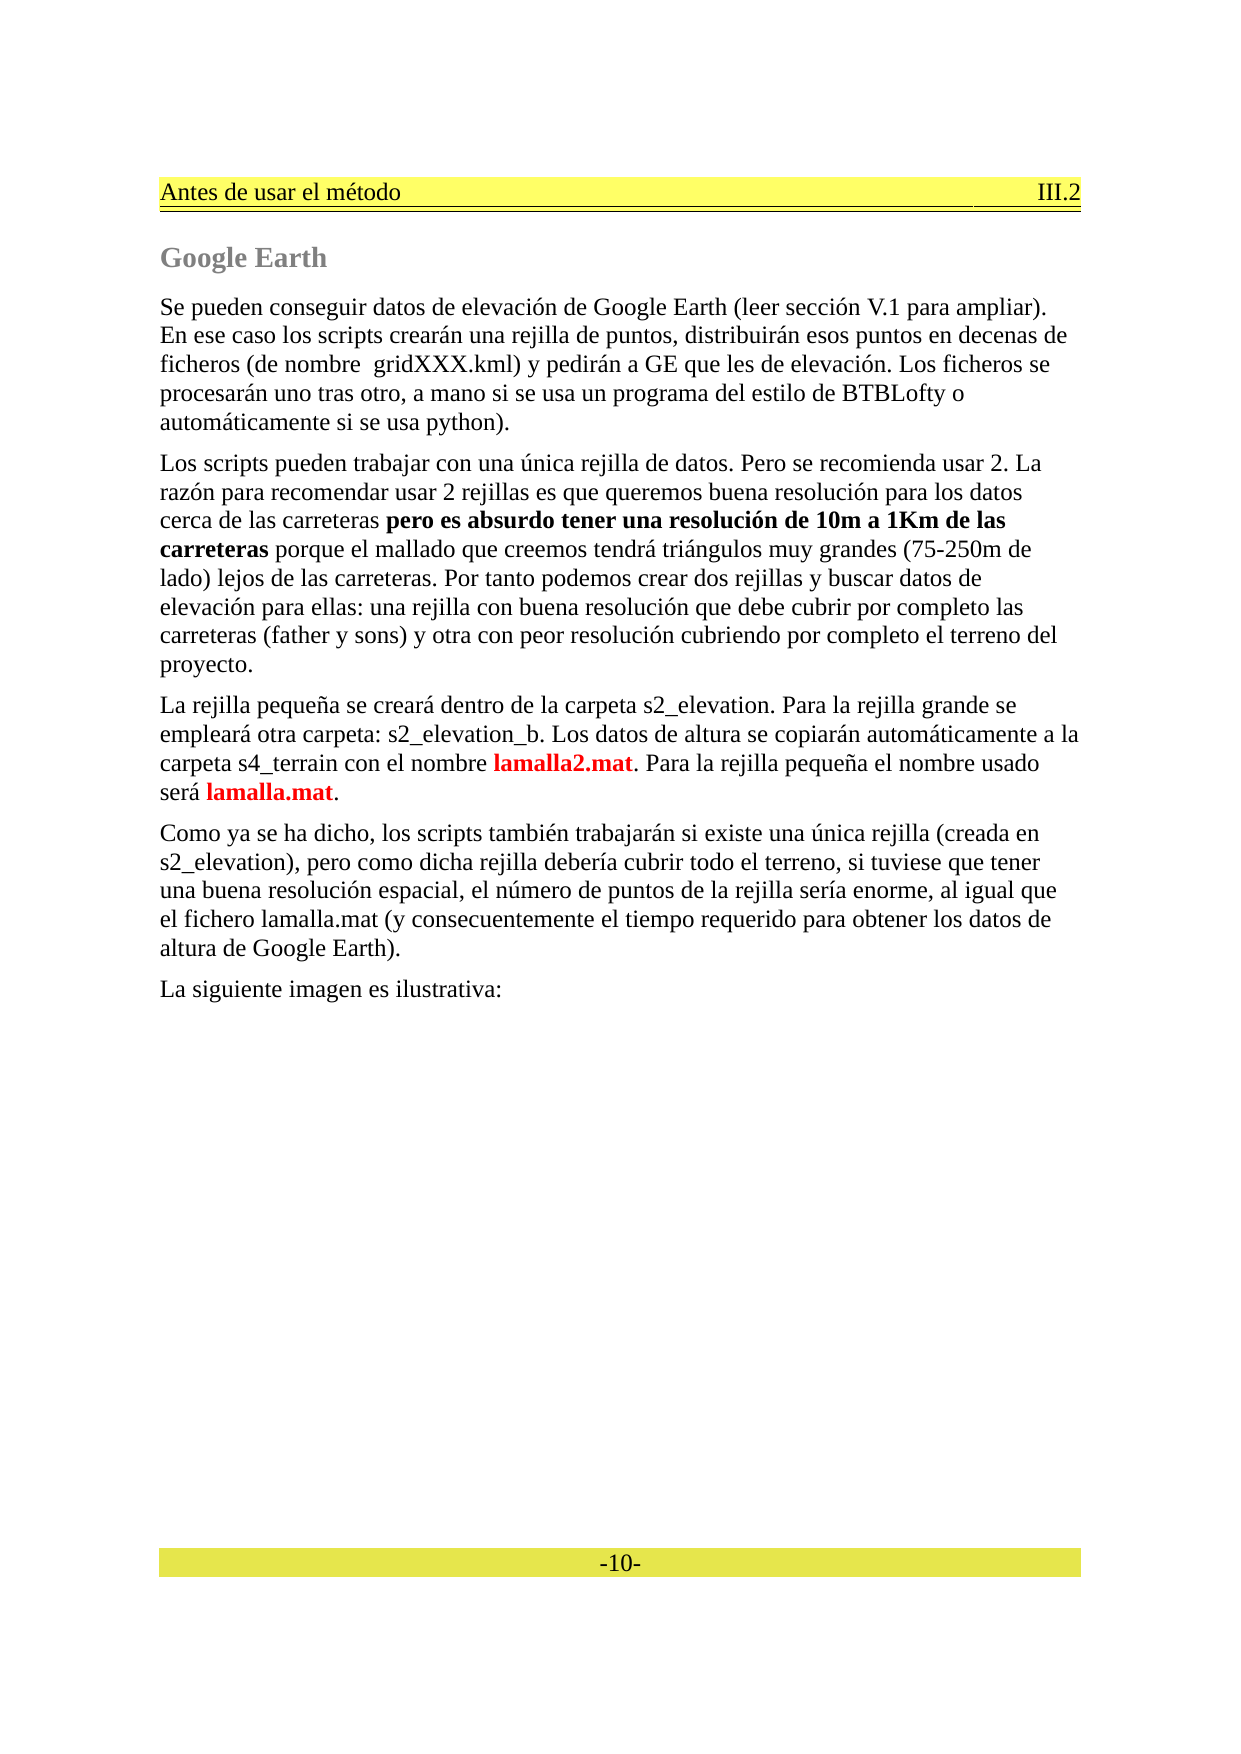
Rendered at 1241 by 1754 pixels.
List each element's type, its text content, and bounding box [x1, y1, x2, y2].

text La siguiente imagen es ilustrativa: [159, 974, 1081, 1003]
text Los scripts pueden trabajar con una única rejilla de datos. Pero se recomienda usar 2. La razón para recomendar usar 2 rejillas es que queremos buena resolución para los datos cerca de las carreteras pero es absurdo tener una resolución de 10m a 1Km de las carreteras porque el mallado que creemos tendrá triángulos muy grandes (75-250m de lado) lejos de las carreteras. Por tanto podemos crear dos rejillas y buscar datos de elevación para ellas: una rejilla con buena resolución que debe cubrir por completo las carreteras (father y sons) y otra con peor resolución cubriendo por completo el terreno del proyecto. [159, 448, 1081, 678]
subtitle Google Earth [159, 240, 1081, 274]
text Se pueden conseguir datos de elevación de Google Earth (leer sección V.1 para ampliar). En ese caso los scripts crearán una rejilla de puntos, distribuirán esos puntos en decenas de ficheros (de nombre gridXXX.kml) y pedirán a GE que les de elevación. Los ficheros se procesarán uno tras otro, a mano si se usa un programa del estilo de BTBLofty o automáticamente si se usa python). [159, 292, 1081, 435]
text Como ya se ha dicho, los scripts también trabajarán si existe una única rejilla (creada en s2_elevation), pero como dicha rejilla debería cubrir todo el terreno, si tuviese que tener una buena resolución espacial, el número de puntos de la rejilla sería enorme, al igual que el fichero lamalla.mat (y consecuentemente el tiempo requerido para obtener los datos de altura de Google Earth). [159, 818, 1081, 962]
text La rejilla pequeña se creará dentro de la carpeta s2_elevation. Para la rejilla grande se empleará otra carpeta: s2_elevation_b. Los datos de altura se copiarán automáticamente a la carpeta s4_terrain con el nombre lamalla2.mat. Para la rejilla pequeña el nombre usado será lamalla.mat. [159, 690, 1081, 805]
